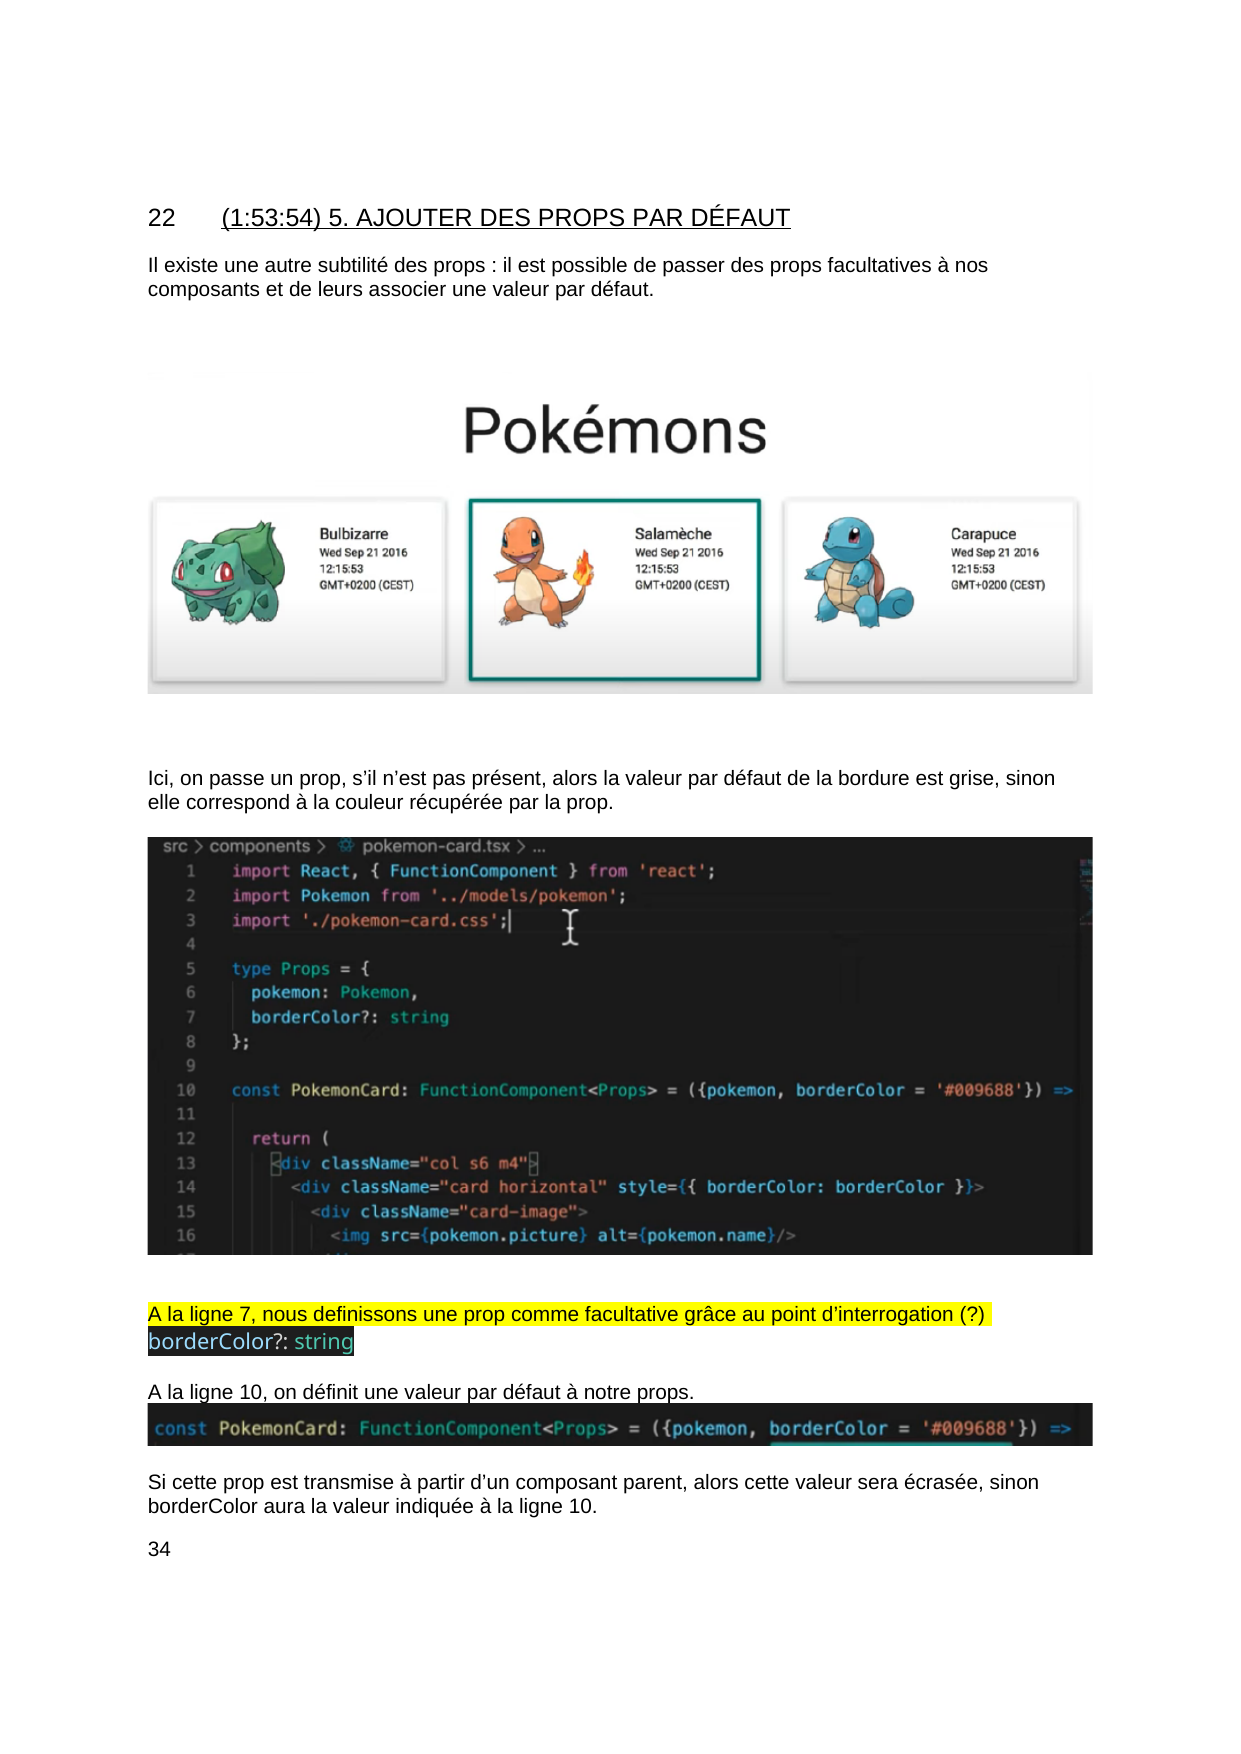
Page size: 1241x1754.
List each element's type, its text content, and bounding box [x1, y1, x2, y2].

subtitle (1:53:54) 5. Ajouter des props par défaut [148, 203, 1093, 232]
text Il existe une autre subtilité des props : il est possible de passer des props facultatives à nos composants et de leurs associer une valeur par défaut. [148, 252, 1093, 300]
text A la ligne 10, on définit une valeur par défaut à notre props. [148, 1380, 1093, 1403]
text A la ligne 7, nous definissons une prop comme facultative grâce au point d’interrogation (?) [148, 1302, 1093, 1326]
picture [147, 837, 1093, 1255]
text Si cette prop est transmise à partir d’un composant parent, alors cette valeur sera écrasée, sinon borderColor aura la valeur indiquée à la ligne 10. [148, 1470, 1093, 1518]
text borderColor?: string [148, 1326, 1093, 1356]
picture [147, 1403, 1093, 1446]
text Ici, on passe un prop, s’il n’est pas présent, alors la valeur par défaut de la bordure est grise, sinon elle correspond à la couleur récupérée par la prop. [148, 766, 1093, 814]
picture [147, 372, 1093, 694]
